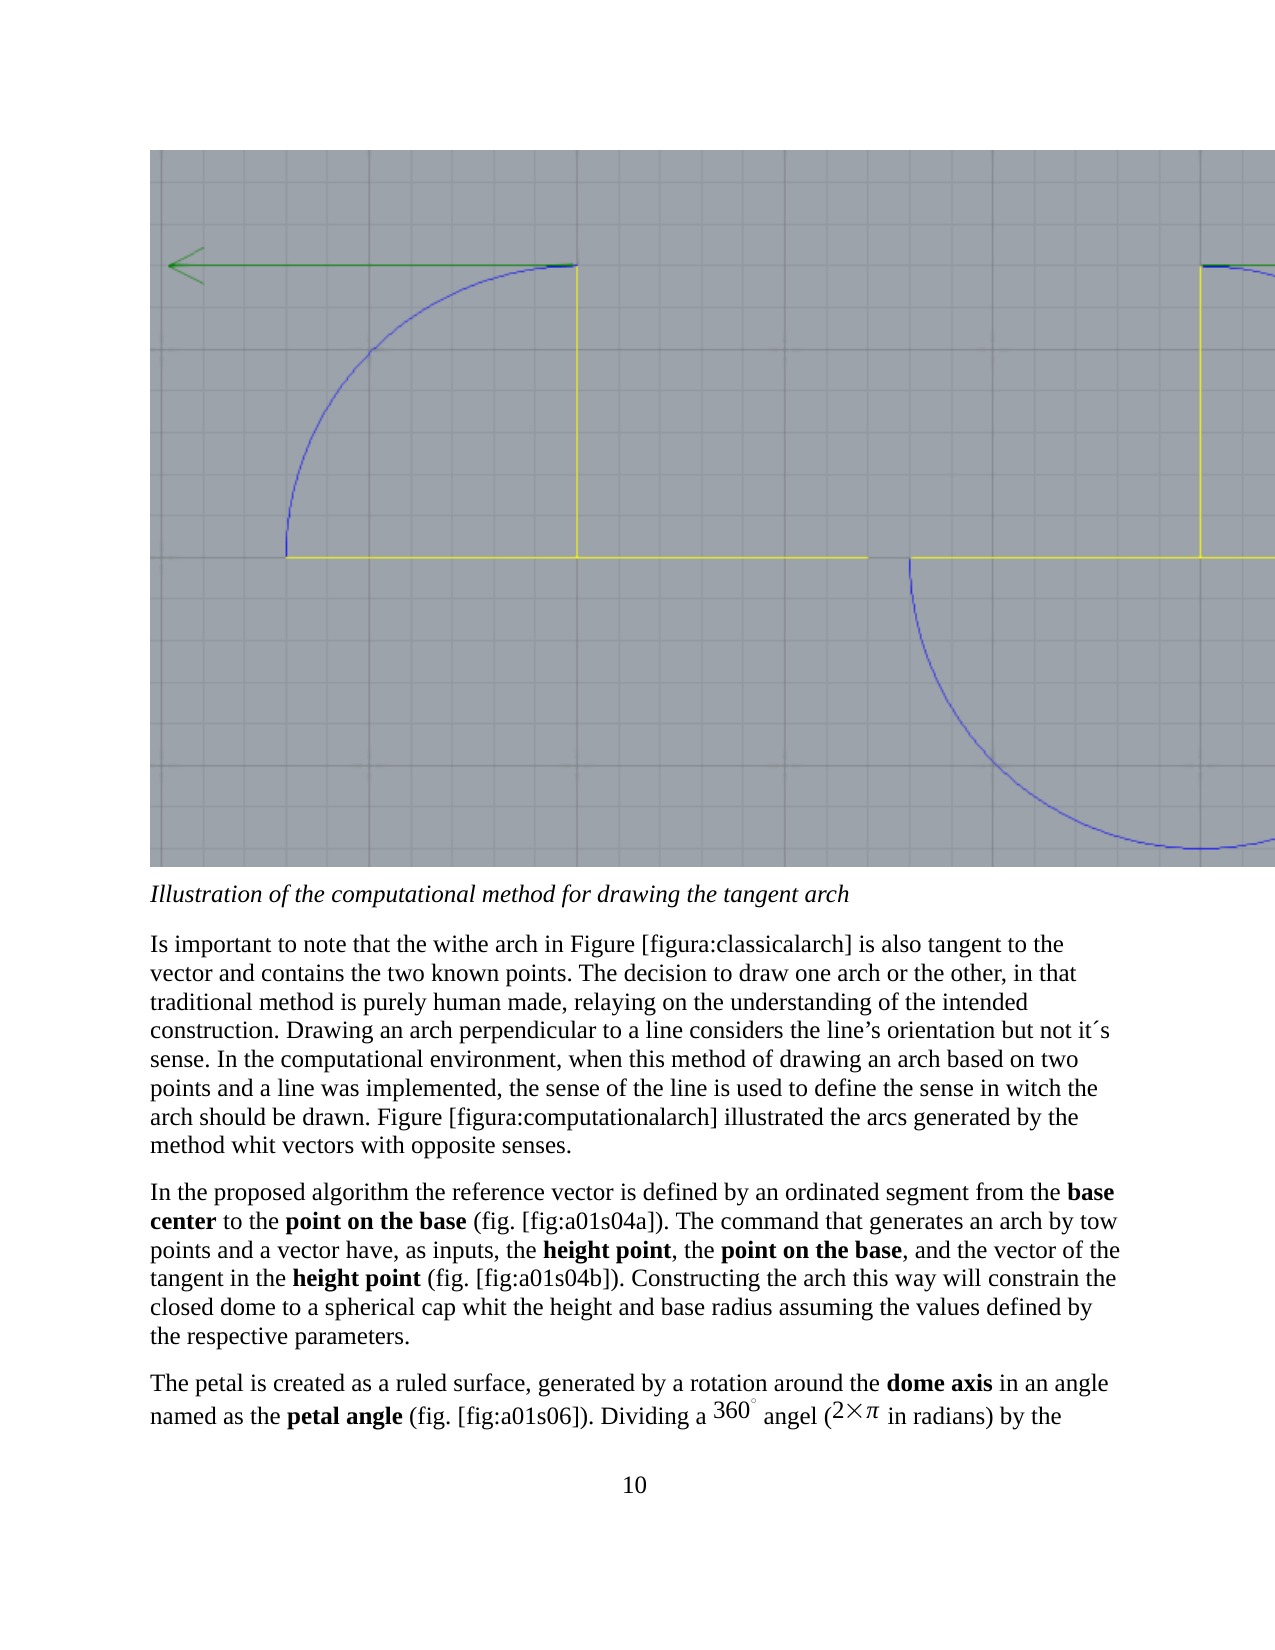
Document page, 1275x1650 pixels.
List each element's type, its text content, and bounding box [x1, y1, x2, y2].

text Illustration of the computational method for drawing the tangent arch [150, 879, 1125, 908]
text In the proposed algorithm the reference vector is defined by an ordinated segment from the base center to the point on the base (fig. [fig:a01s04a]). The command that generates an arch by tow points and a vector have, as inputs, the height point, the point on the base, and the vector of the tangent in the height point (fig. [fig:a01s04b]). Constructing the arch this way will constrain the closed dome to a spherical cap whit the height and base radius assuming the values defined by the respective parameters. [150, 1177, 1125, 1350]
picture [150, 150, 1275, 867]
text The petal is created as a ruled surface, generated by a rotation around the dome axis in an angle named as the petal angle (fig. [fig:a01s06]). Dividing a angel ( in radians) by the [150, 1368, 1125, 1429]
text Is important to note that the withe arch in Figure [figura:classicalarch] is also tangent to the vector and contains the two known points. The decision to draw one arch or the other, in that traditional method is purely human made, relaying on the understanding of the intended construction. Drawing an arch perpendicular to a line considers the line’s orientation but not it´s sense. In the computational environment, when this method of drawing an arch based on two points and a line was implemented, the sense of the line is used to define the sense in witch the arch should be drawn. Figure [figura:computationalarch] illustrated the arcs generated by the method whit vectors with opposite senses. [150, 929, 1125, 1159]
